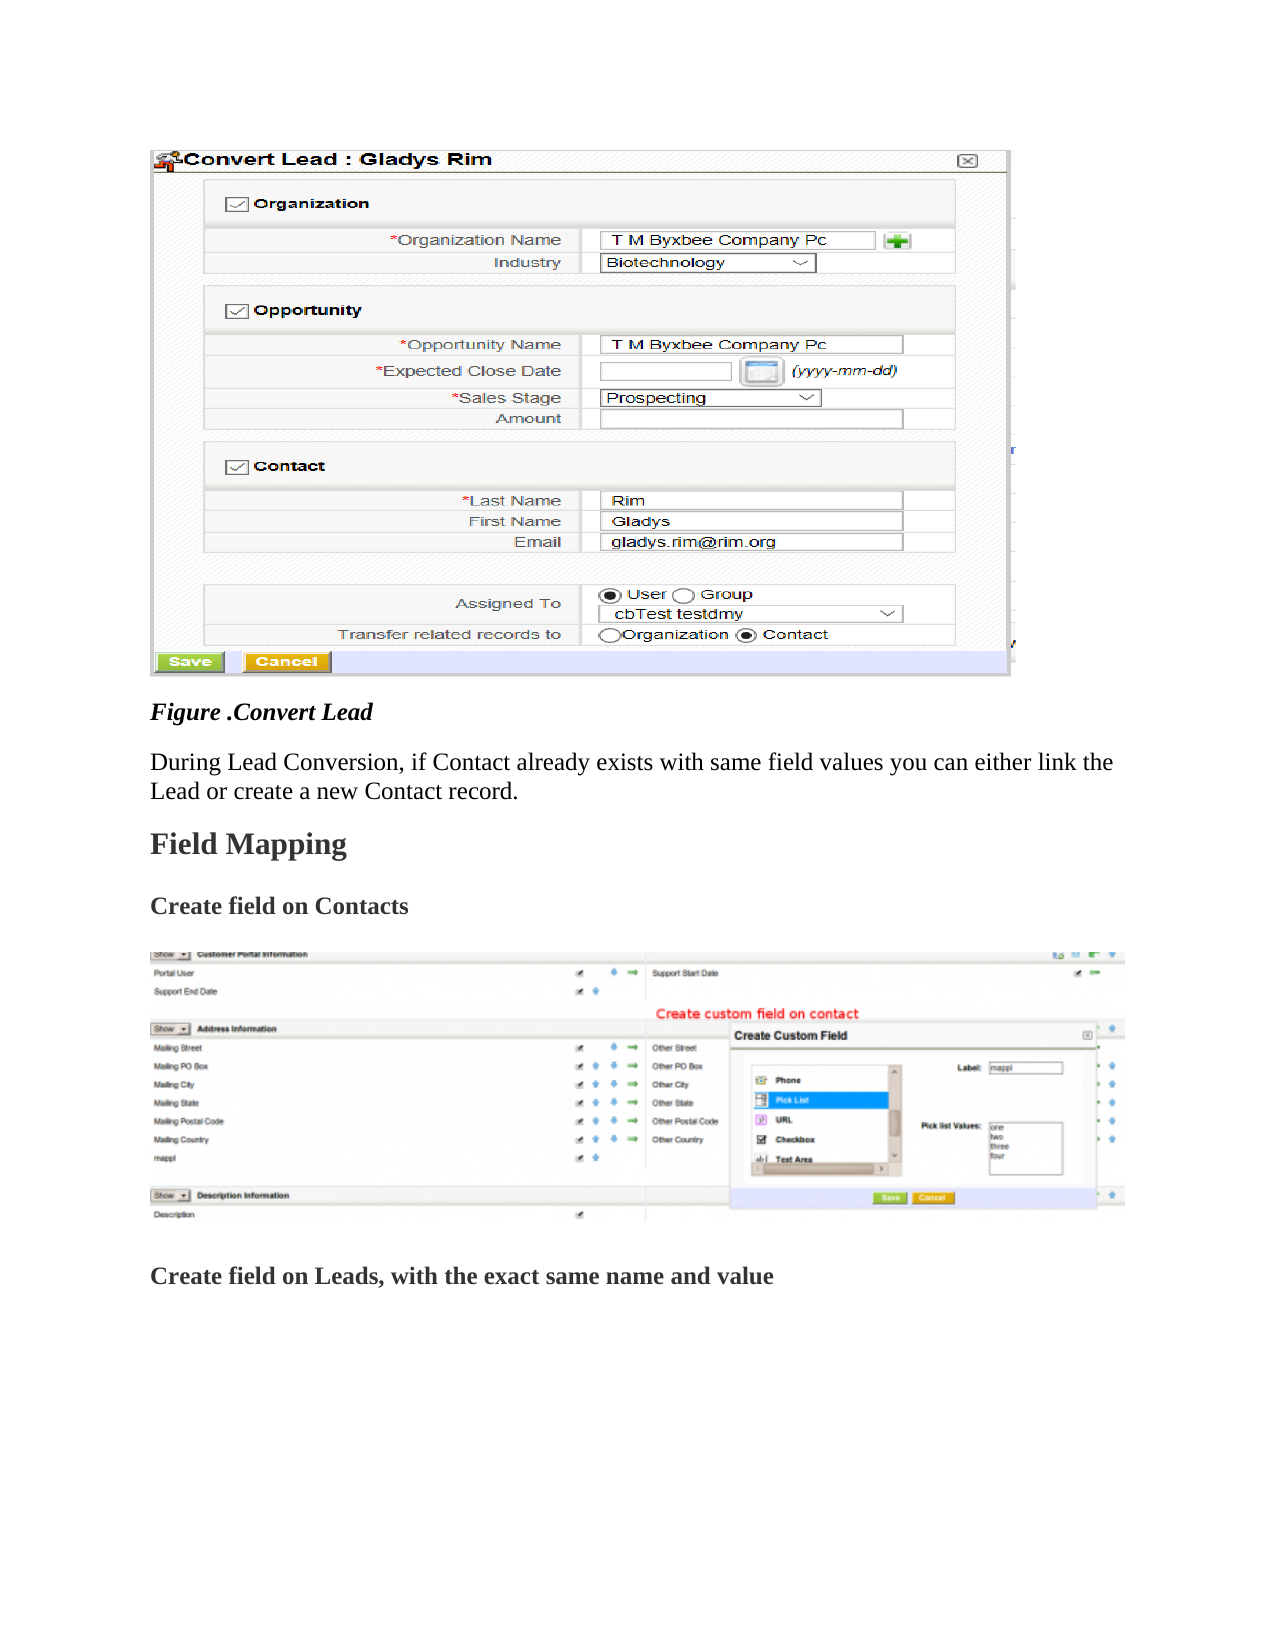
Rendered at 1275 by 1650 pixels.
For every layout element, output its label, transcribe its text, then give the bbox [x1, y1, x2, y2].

picture [150, 150, 1016, 677]
text During Lead Conversion, if Contact already exists with same field values you can either link the Lead or create a new Contact record. [150, 747, 1125, 804]
subtitle Field Mapping [150, 825, 1125, 861]
text Figure .Convert Lead [150, 697, 1125, 726]
subtitle Create field on Leads, with the exact same name and value [150, 1261, 1125, 1290]
subtitle Create field on Contacts [150, 891, 1125, 920]
picture [150, 952, 1125, 1222]
